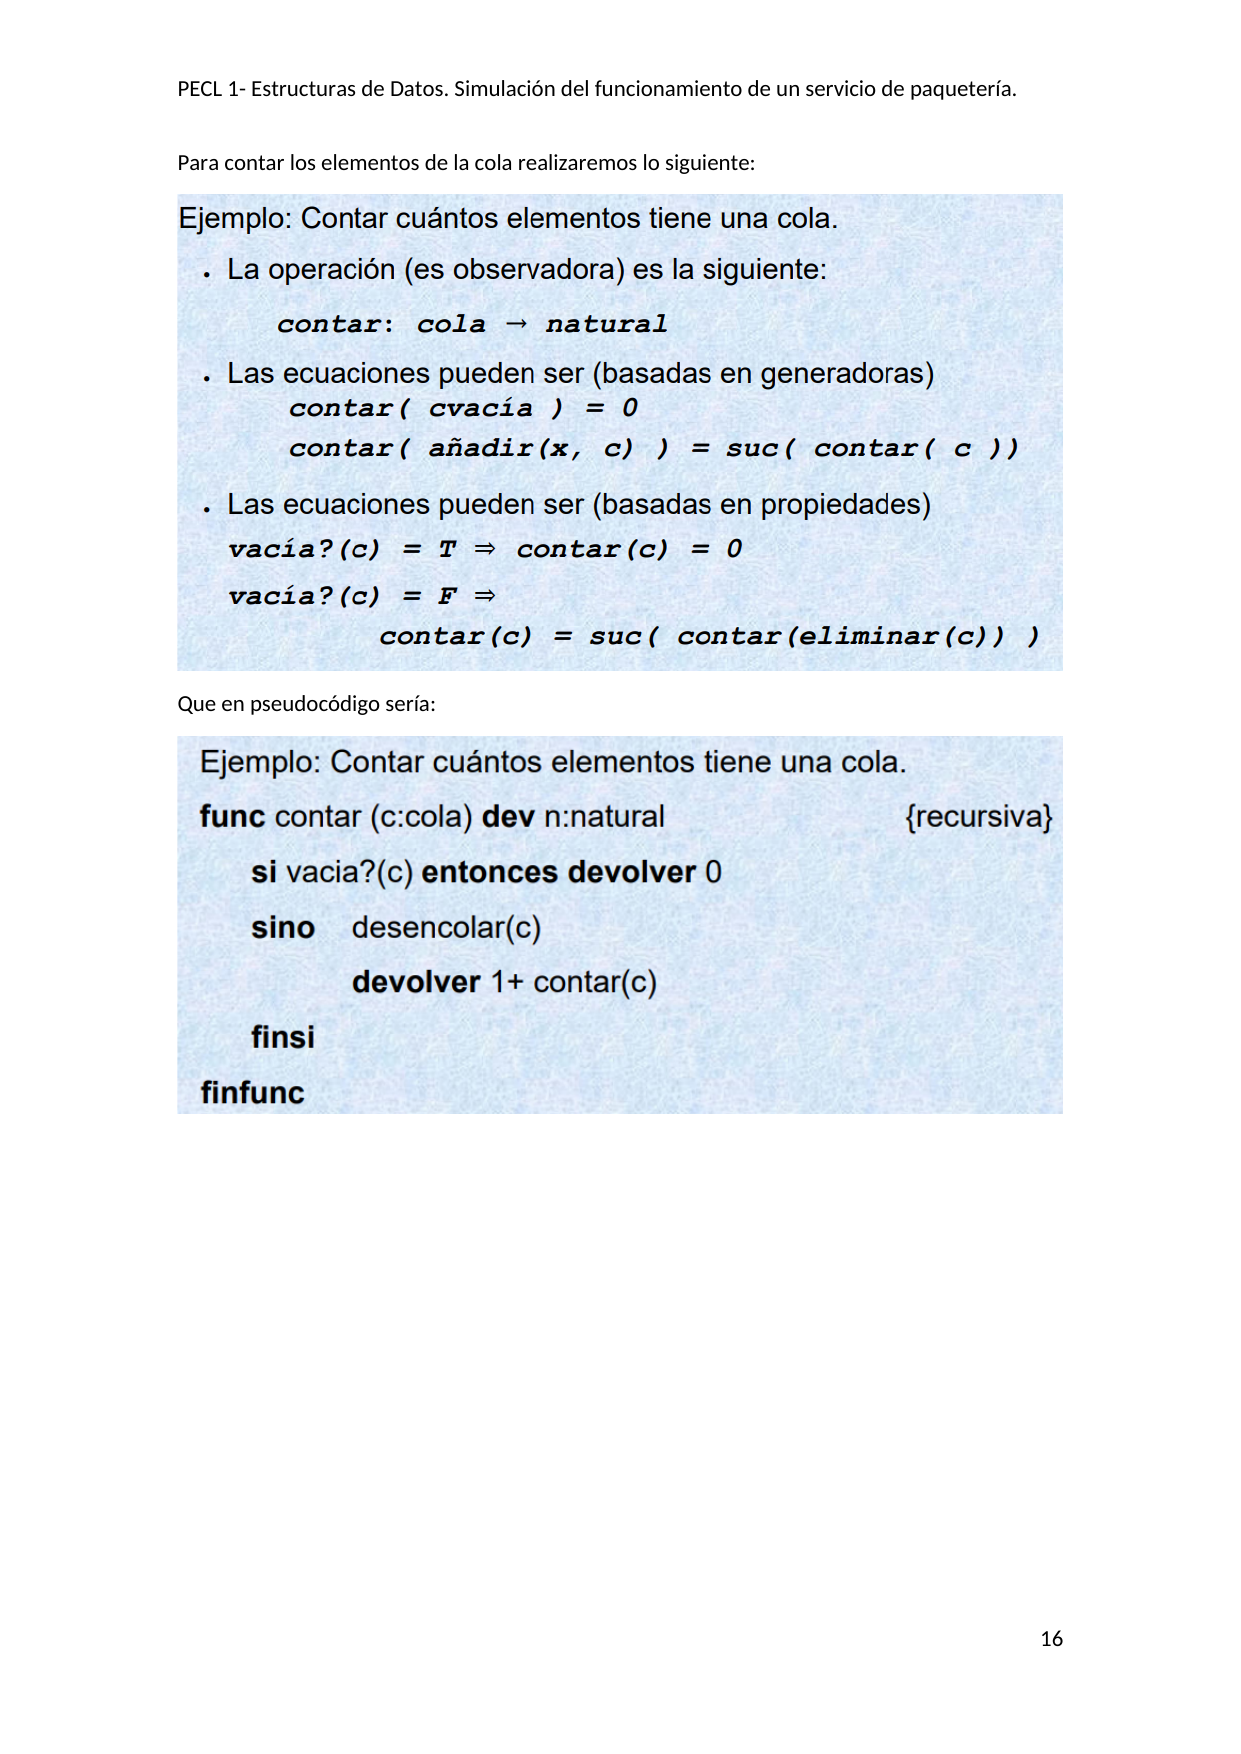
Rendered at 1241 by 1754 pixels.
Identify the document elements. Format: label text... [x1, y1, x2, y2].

text Para contar los elementos de la cola realizaremos lo siguiente: [177, 148, 1063, 176]
picture [177, 736, 1063, 1114]
text Que en pseudocódigo sería: [177, 689, 1063, 717]
picture [177, 194, 1063, 671]
